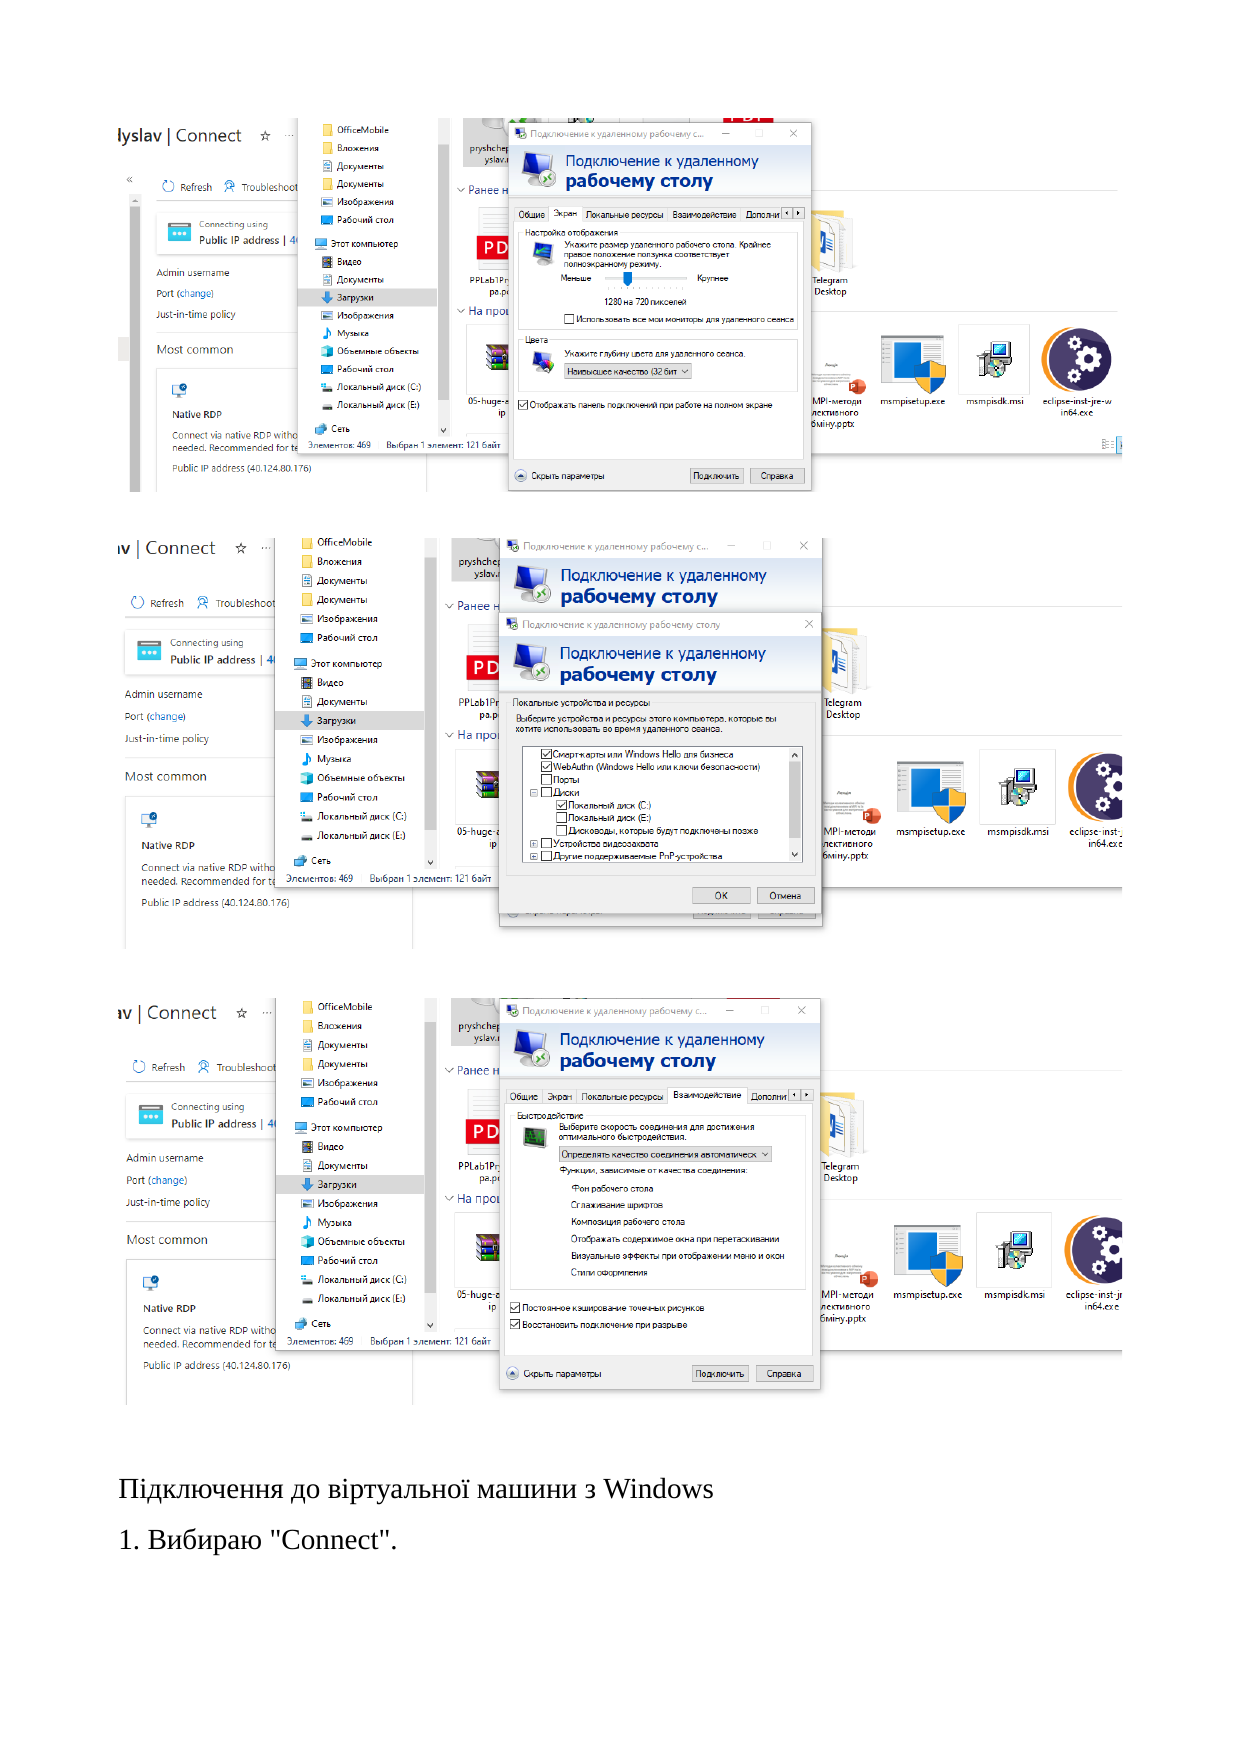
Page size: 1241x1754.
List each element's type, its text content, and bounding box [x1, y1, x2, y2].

picture [118, 538, 1123, 949]
text Підключення до віртуальної машини з Windows [118, 1472, 1122, 1505]
picture [118, 998, 1123, 1405]
text 1. Вибираю "Connect". [118, 1522, 1122, 1556]
picture [118, 118, 1123, 492]
